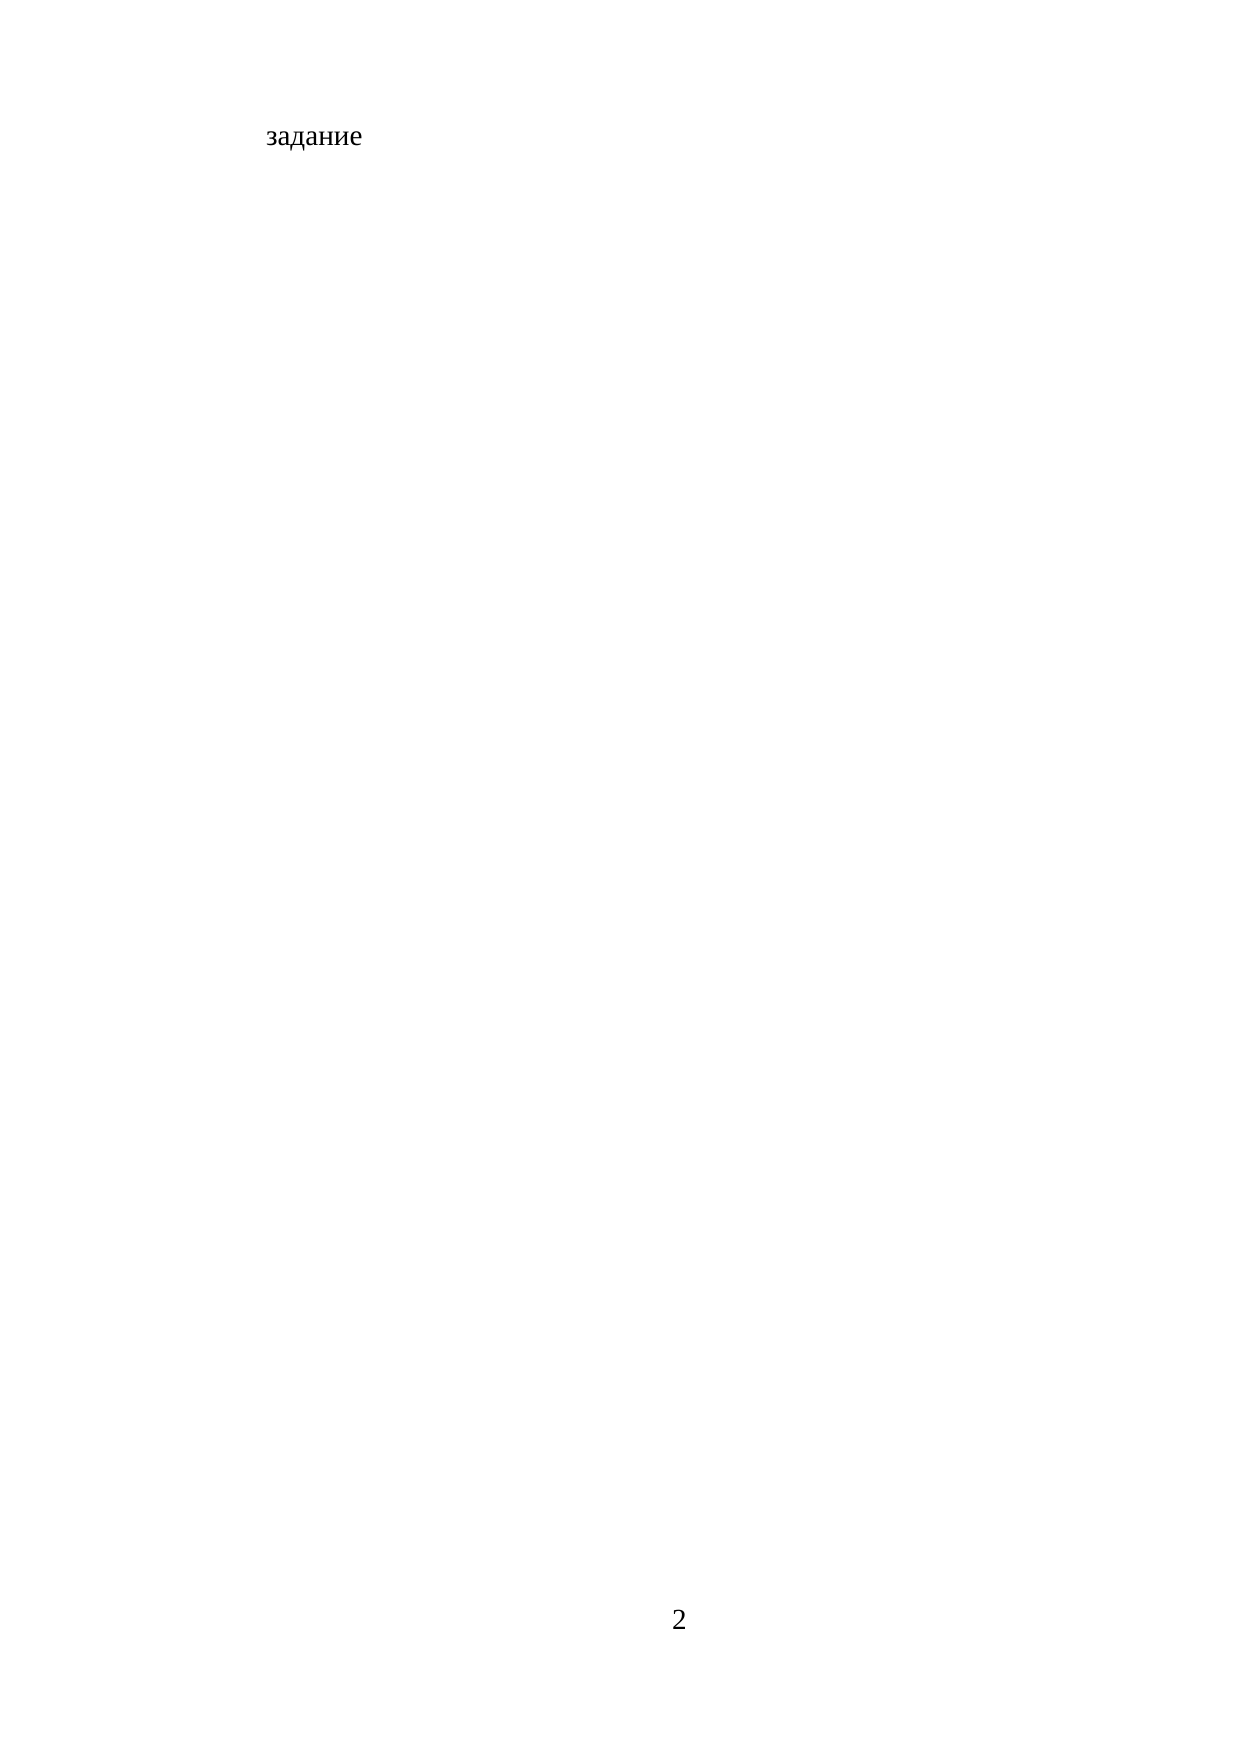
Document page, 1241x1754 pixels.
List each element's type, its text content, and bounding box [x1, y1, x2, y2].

text задание [177, 118, 1181, 152]
